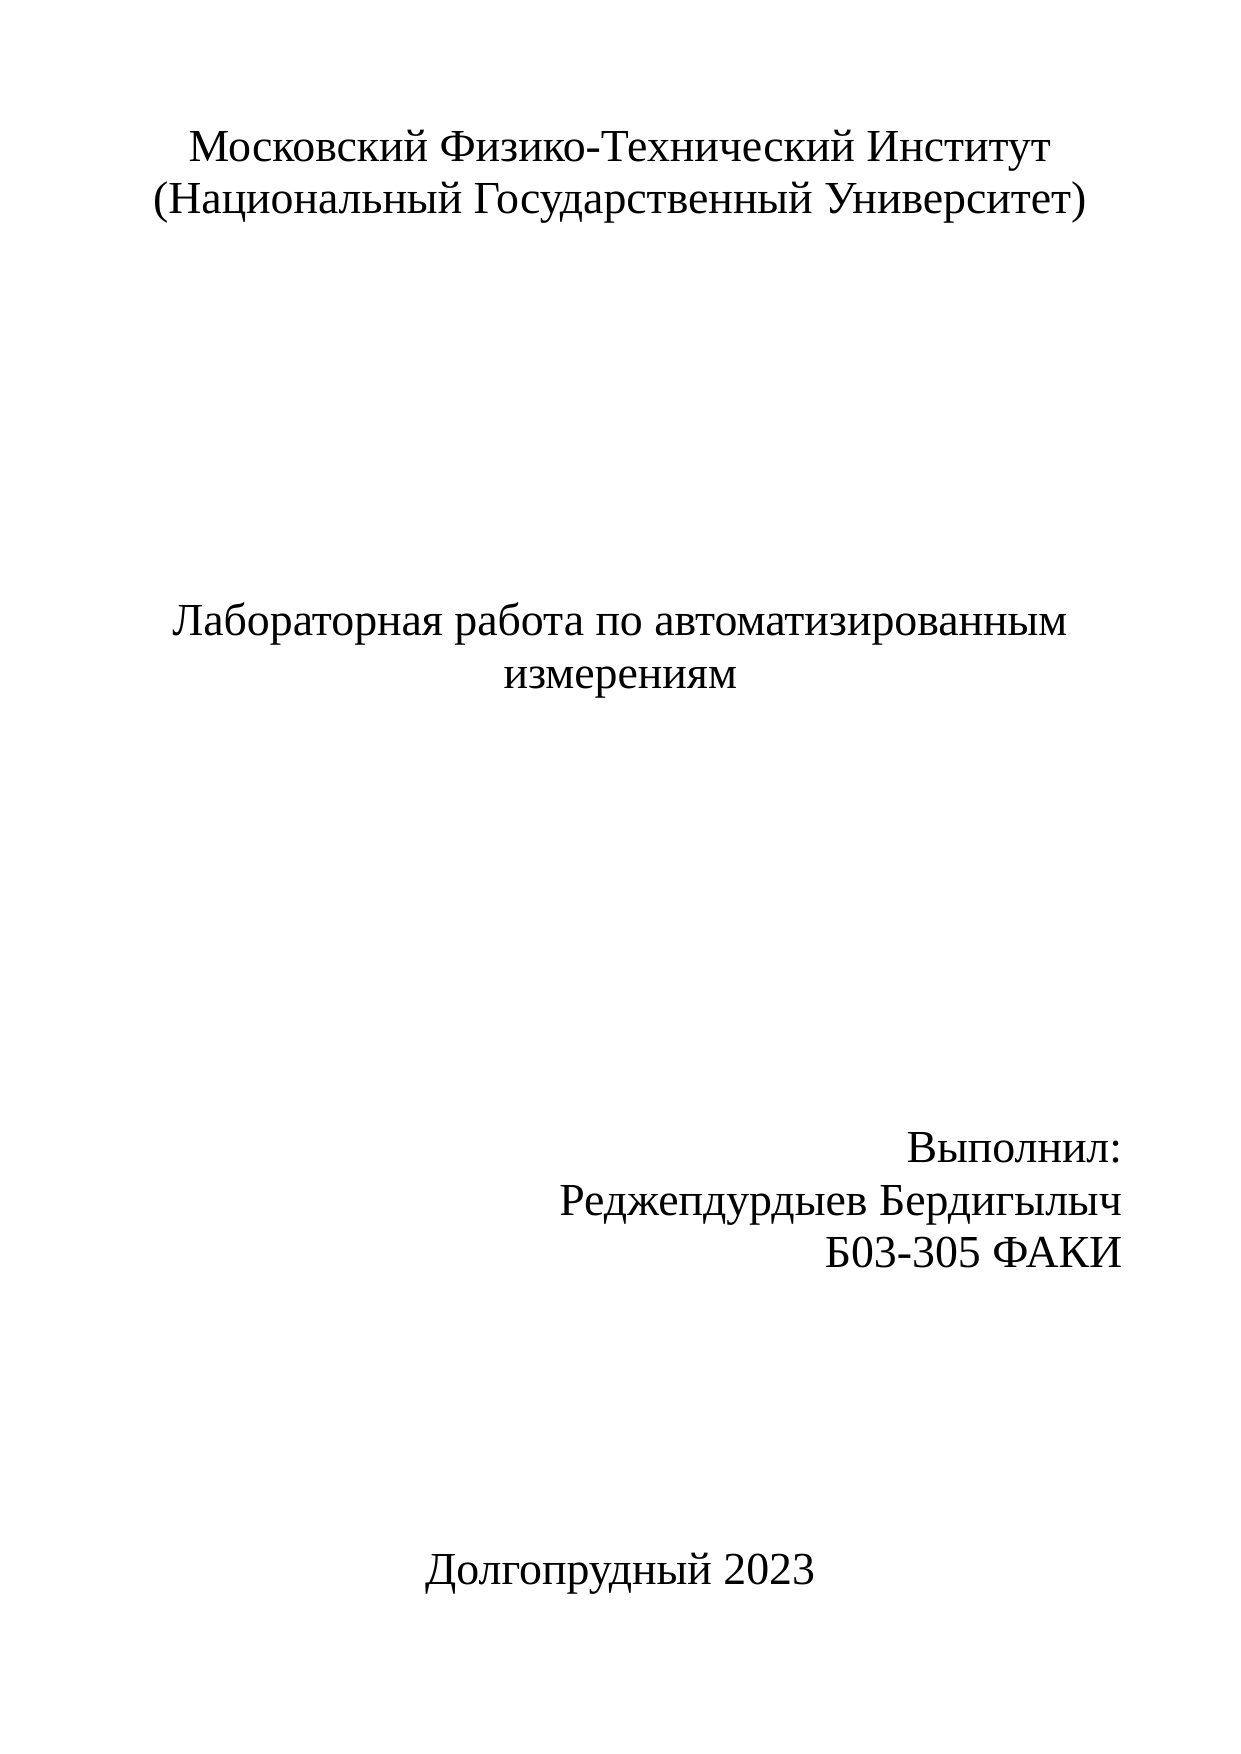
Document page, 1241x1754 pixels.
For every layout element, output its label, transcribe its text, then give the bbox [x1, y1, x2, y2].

text Выполнил: [118, 1119, 1122, 1172]
text Б03-305 ФАКИ [118, 1225, 1122, 1278]
text Московский Физико-Технический Институт (Национальный Государственный Университет) [118, 118, 1122, 223]
text Лабораторная работа по автоматизированным измерениям [118, 592, 1122, 698]
text Долгопрудный 2023 [118, 1541, 1122, 1594]
text Реджепдурдыев Бердигылыч [118, 1172, 1122, 1225]
